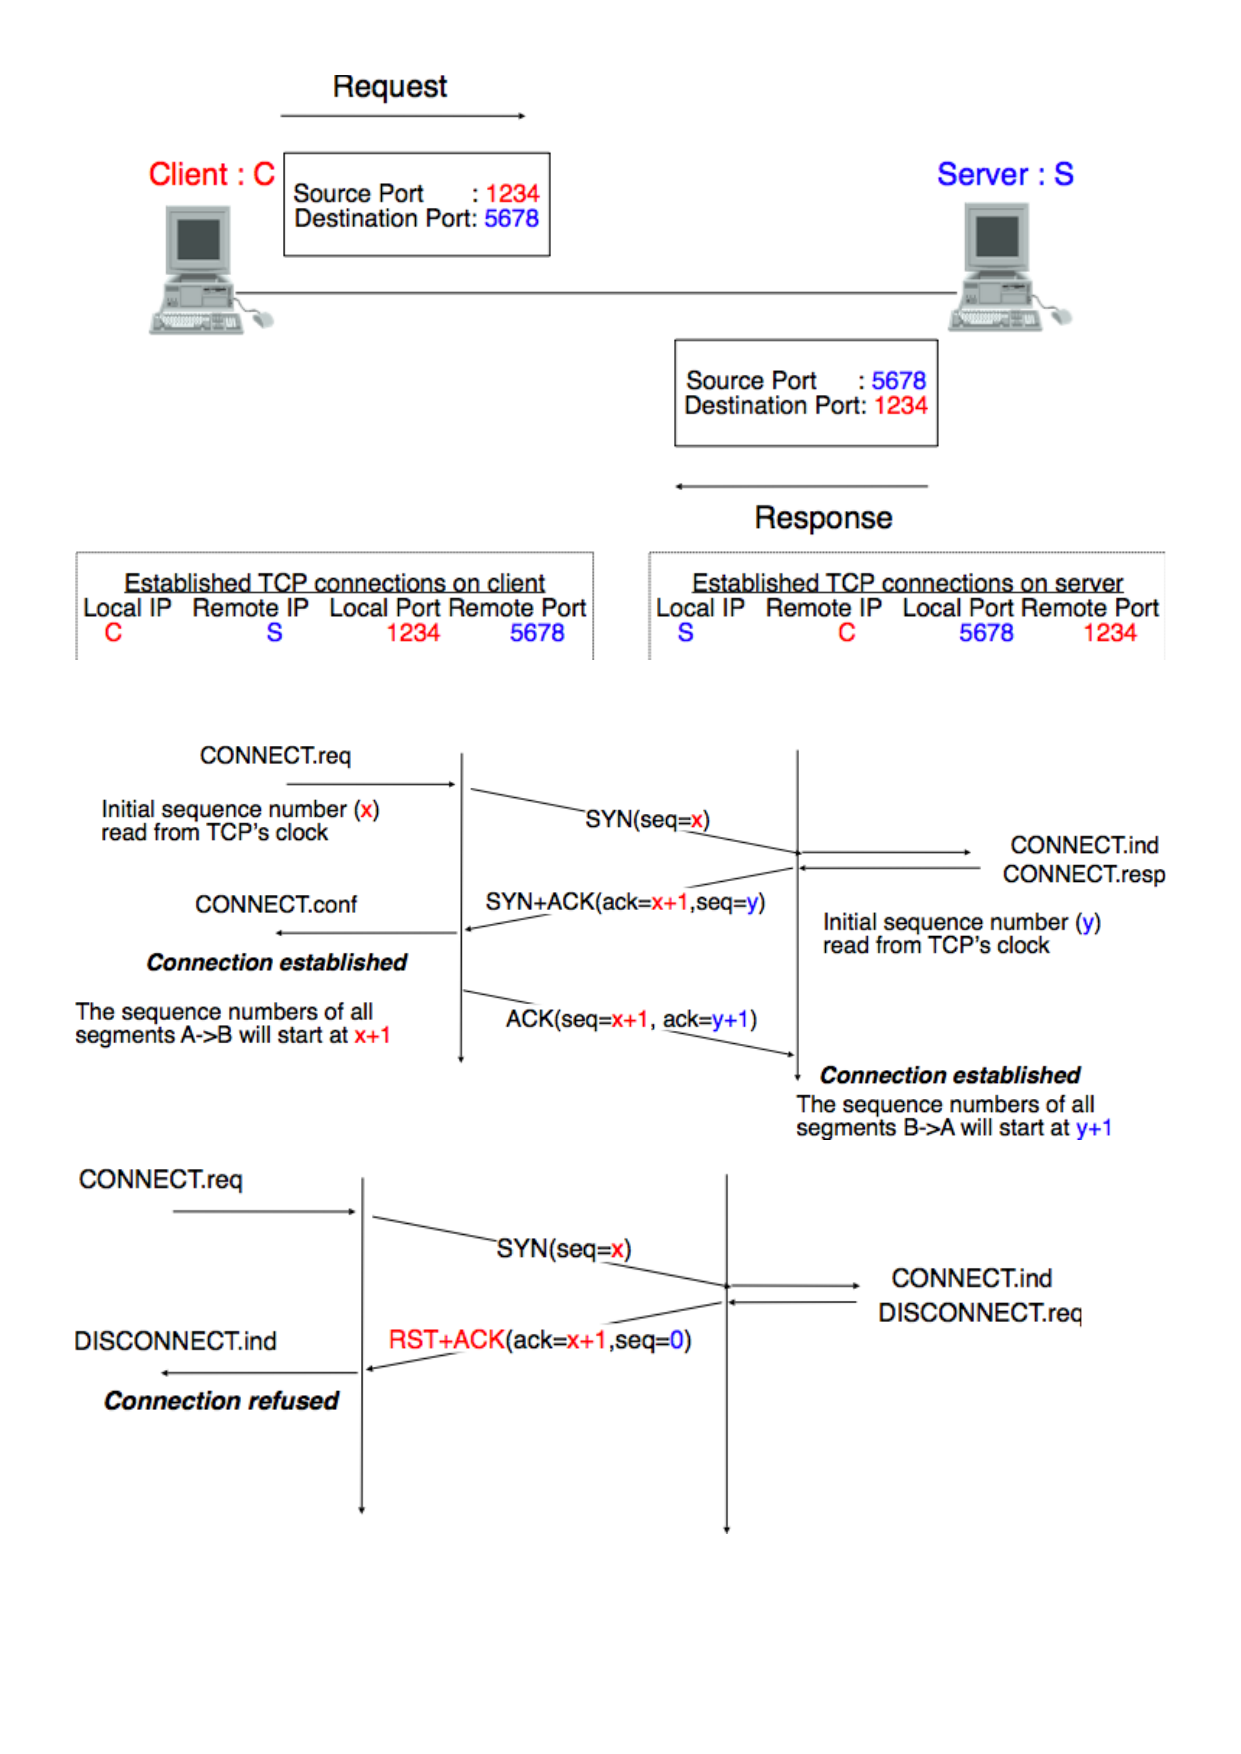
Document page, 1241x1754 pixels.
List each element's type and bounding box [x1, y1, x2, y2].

picture [75, 1168, 1082, 1534]
picture [75, 75, 1166, 660]
picture [75, 745, 1166, 1140]
